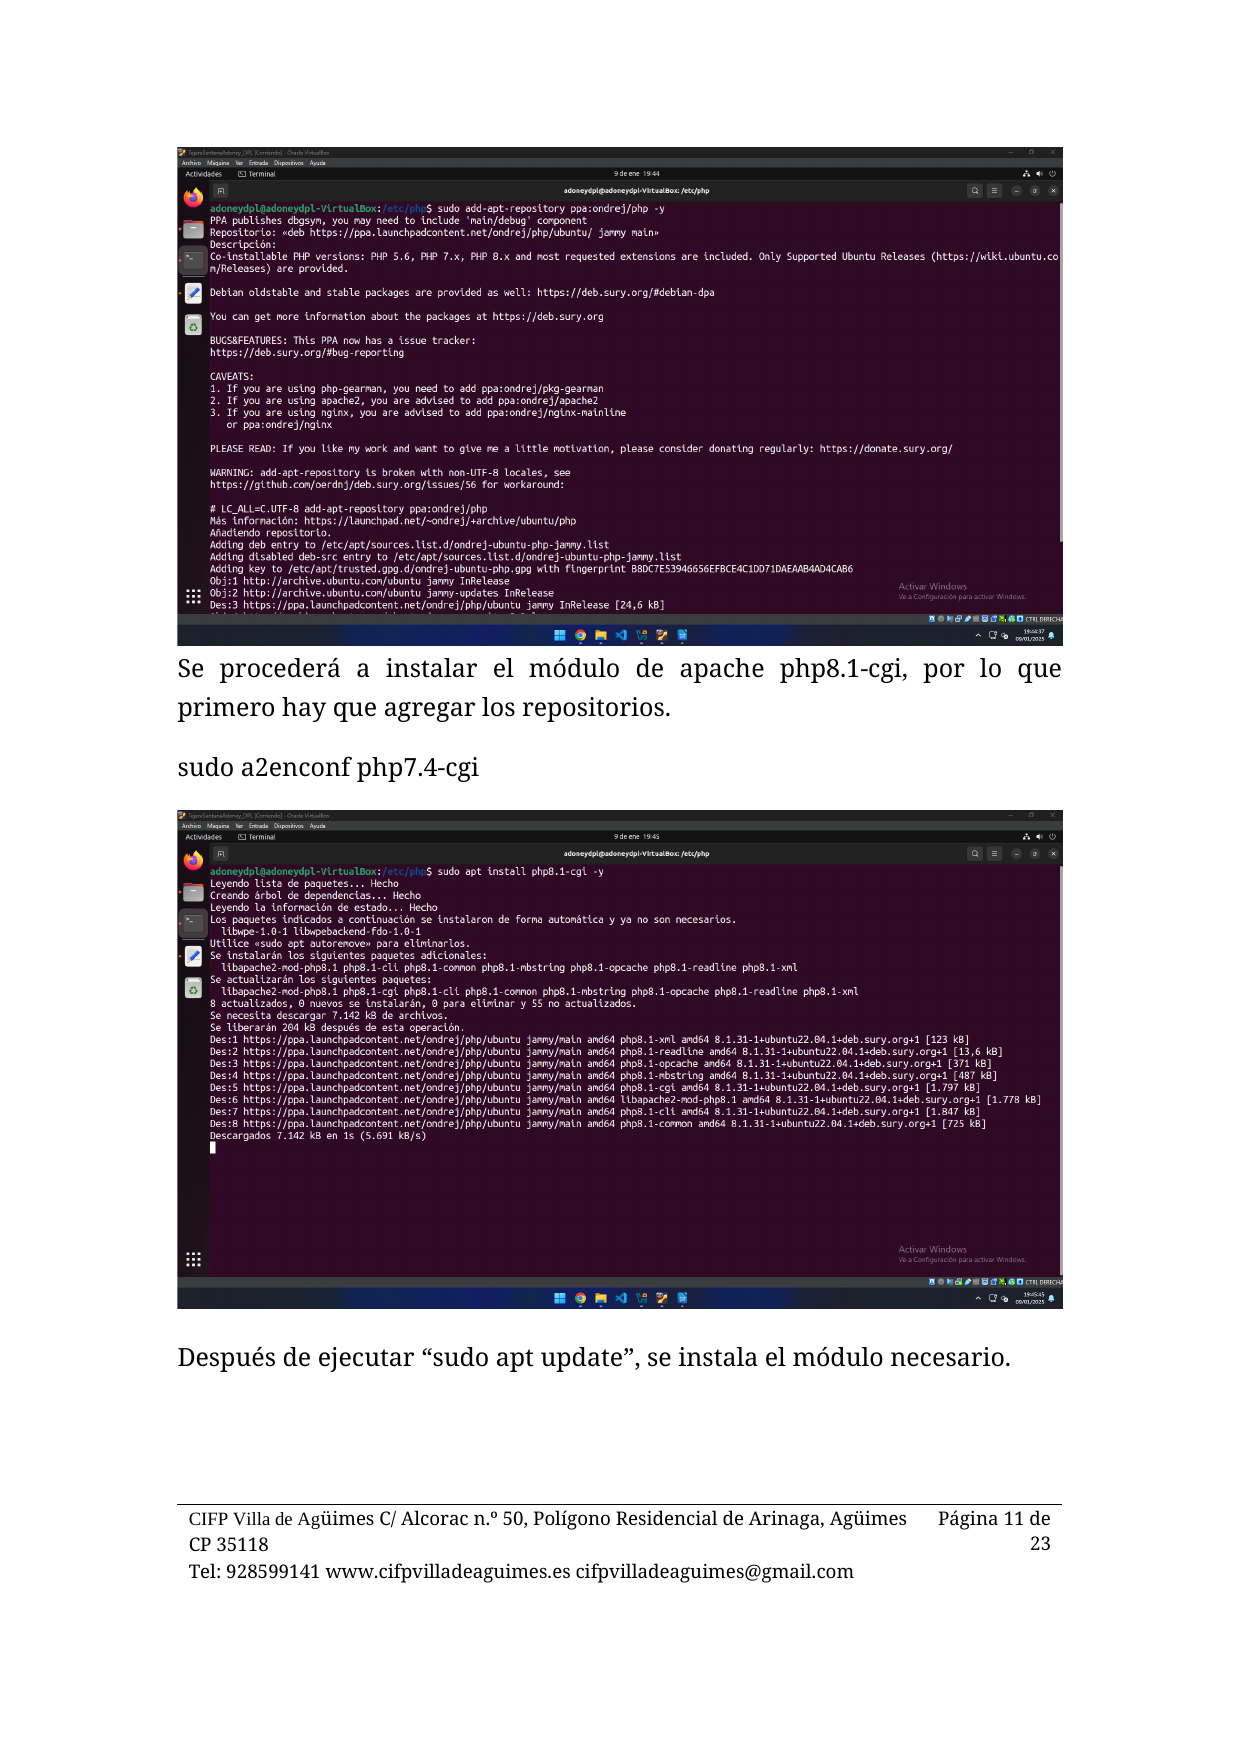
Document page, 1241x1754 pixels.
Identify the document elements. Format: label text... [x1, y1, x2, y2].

text Después de ejecutar “sudo apt update”, se instala el módulo necesario. [177, 1309, 1063, 1373]
text sudo a2enconf php7.4-cgi [177, 750, 1063, 784]
picture [177, 147, 1063, 646]
picture [177, 810, 1063, 1309]
text Se procederá a instalar el módulo de apache php8.1-cgi, por lo que primero hay que agregar los repositorios. [177, 646, 1063, 724]
